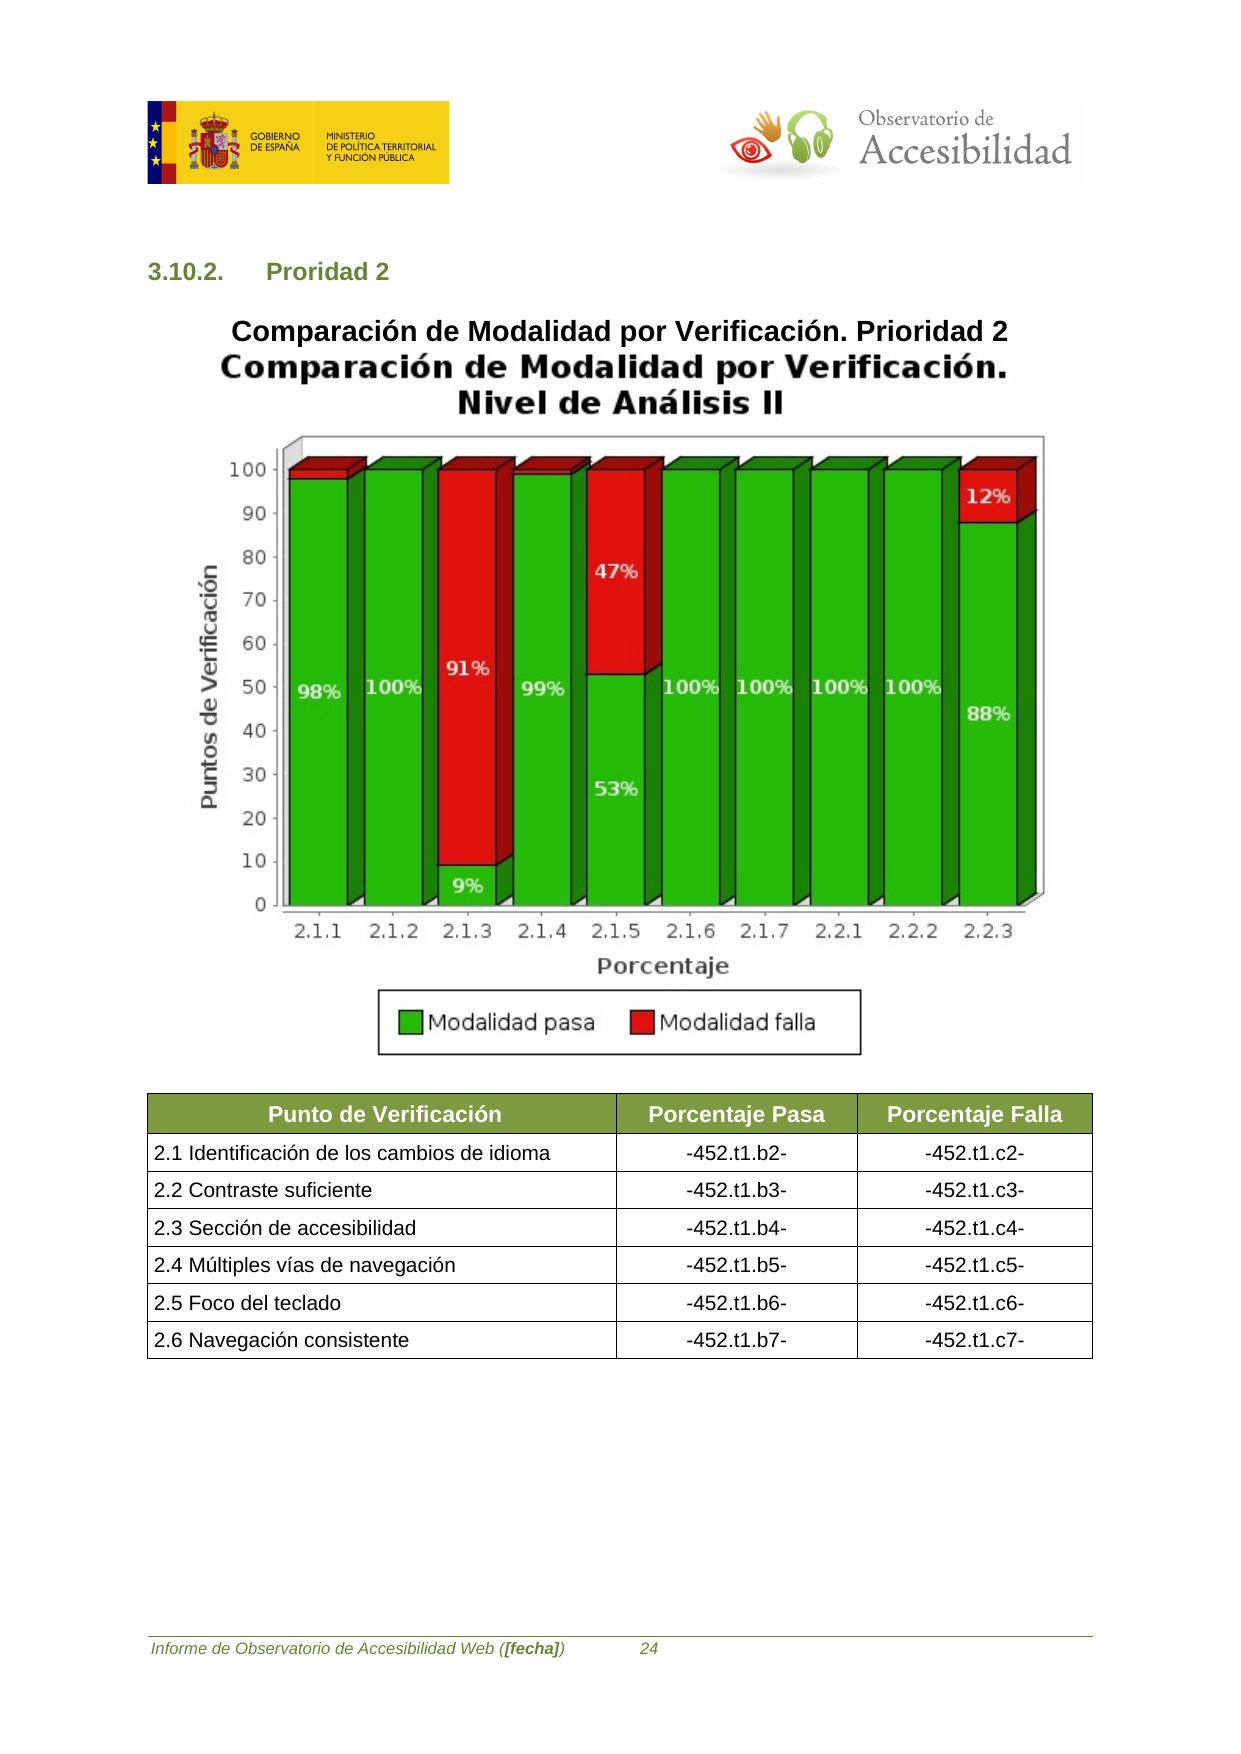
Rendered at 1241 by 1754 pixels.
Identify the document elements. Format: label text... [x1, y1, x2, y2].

table_cell -452.t1.b4- [617, 1209, 857, 1246]
picture [178, 347, 1062, 1057]
table_cell 2.2 Contraste suficiente [148, 1172, 616, 1208]
subtitle Proridad 2 [148, 257, 1092, 286]
table_cell -452.t1.b3- [617, 1172, 857, 1208]
table_cell -452.t1.b5- [617, 1247, 857, 1283]
table_cell -452.t1.c4- [858, 1209, 1092, 1246]
table_cell 2.6 Navegación consistente [148, 1322, 616, 1358]
table_header Porcentaje Pasa [617, 1094, 857, 1133]
table_cell -452.t1.c7- [858, 1322, 1092, 1358]
table_header Punto de Verificación [148, 1094, 616, 1133]
table_cell 2.4 Múltiples vías de navegación [148, 1247, 616, 1283]
table_cell -452.t1.c6- [858, 1284, 1092, 1321]
table_cell -452.t1.c3- [858, 1172, 1092, 1208]
picture [710, 101, 1086, 184]
text Comparación de Modalidad por Verificación. Prioridad 2 [148, 314, 1092, 347]
table_cell -452.t1.c2- [858, 1134, 1092, 1171]
table_cell 2.1 Identificación de los cambios de idioma [148, 1134, 616, 1171]
table_cell 2.5 Foco del teclado [148, 1284, 616, 1321]
table_header Porcentaje Falla [858, 1094, 1092, 1133]
table_cell -452.t1.b7- [617, 1322, 857, 1358]
table_cell -452.t1.c5- [858, 1247, 1092, 1283]
table_cell 2.3 Sección de accesibilidad [148, 1209, 616, 1246]
table_cell -452.t1.b2- [617, 1134, 857, 1171]
picture [147, 101, 450, 184]
table_cell -452.t1.b6- [617, 1284, 857, 1321]
